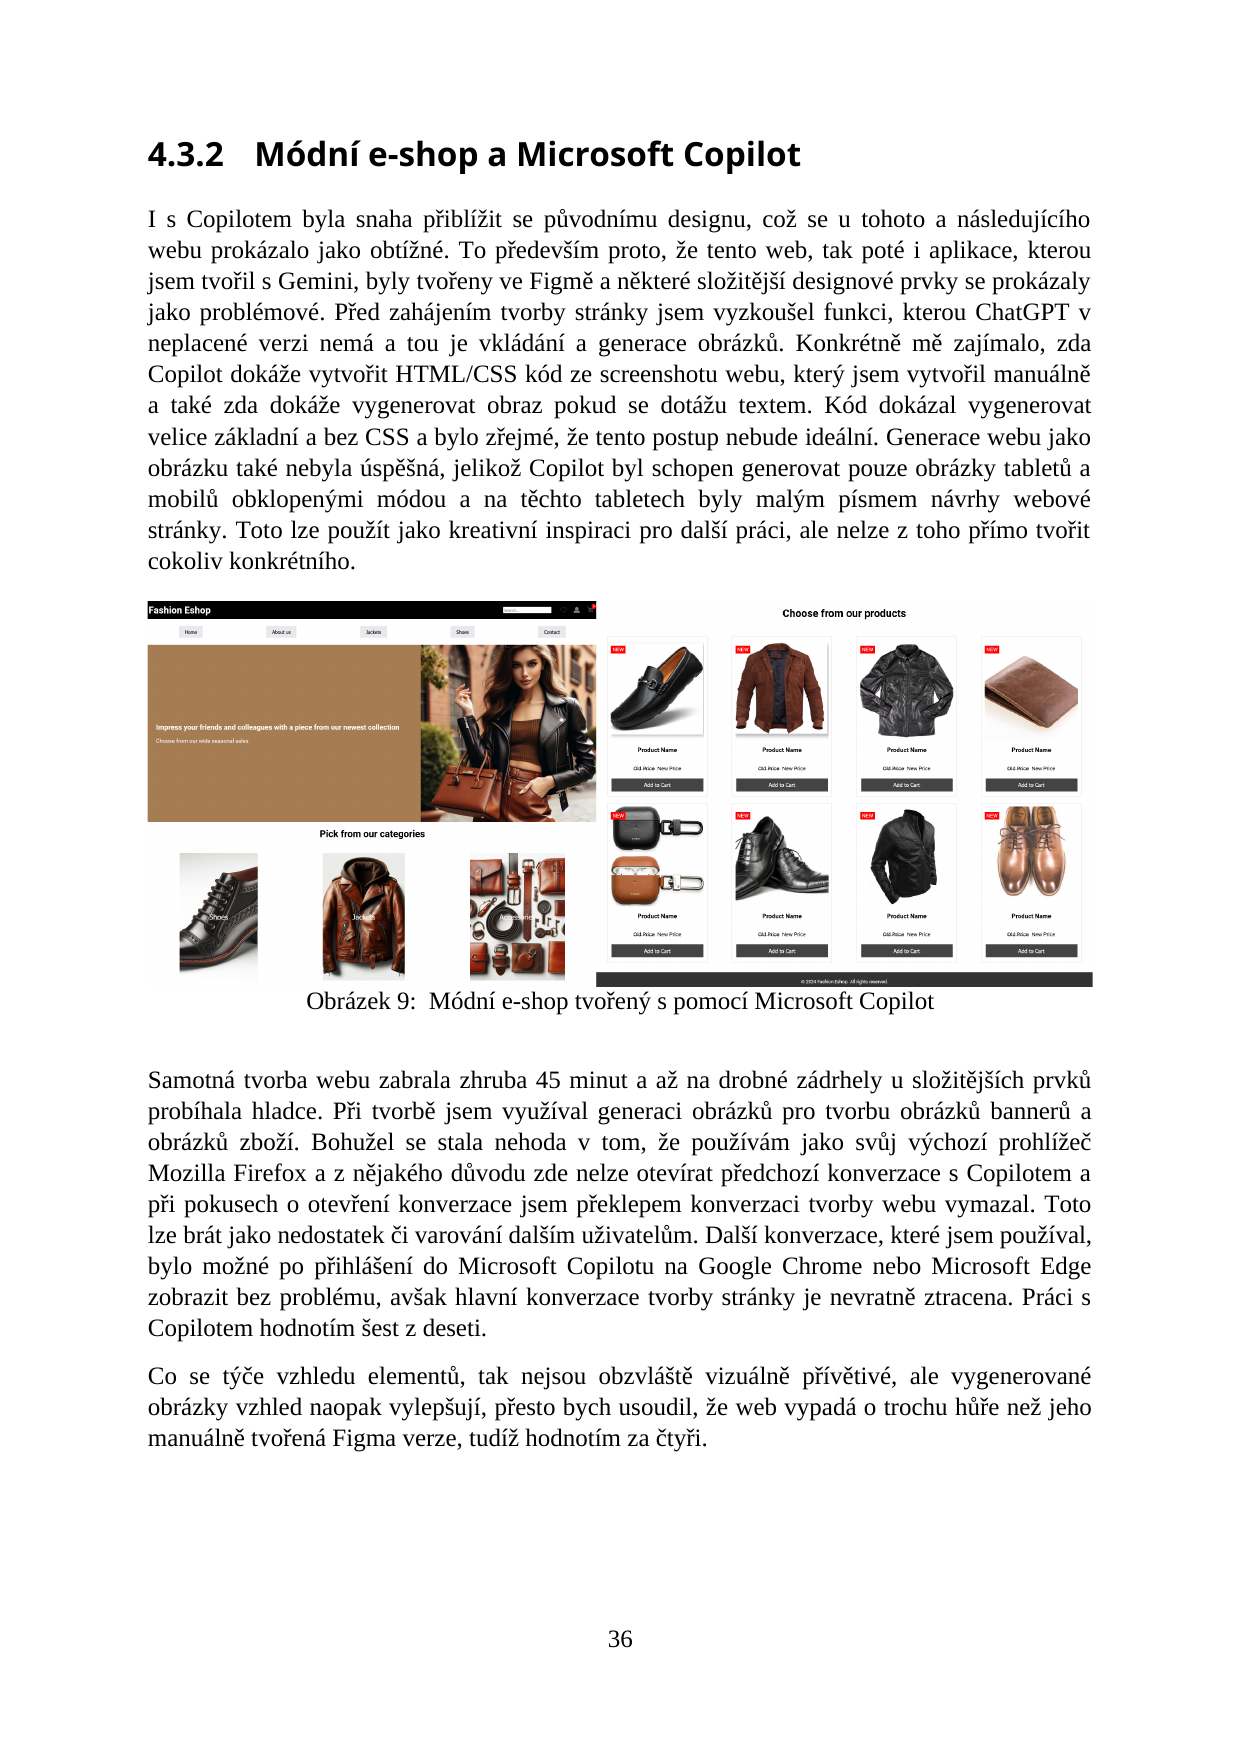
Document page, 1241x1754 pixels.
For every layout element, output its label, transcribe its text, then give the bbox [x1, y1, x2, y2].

text I s Copilotem byla snaha přiblížit se původnímu designu, což se u tohoto a následujícího webu prokázalo jako obtížné. To především proto, že tento web, tak poté i aplikace, kterou jsem tvořil s Gemini, byly tvořeny ve Figmě a některé složitější designové prvky se prokázaly jako problémové. Před zahájením tvorby stránky jsem vyzkoušel funkci, kterou ChatGPT v neplacené verzi nemá a tou je vkládání a generace obrázků. Konkrétně mě zajímalo, zda Copilot dokáže vytvořit HTML/CSS kód ze screenshotu webu, který jsem vytvořil manuálně a také zda dokáže vygenerovat obraz pokud se dotážu textem. Kód dokázal vygenerovat velice základní a bez CSS a bylo zřejmé, že tento postup nebude ideální. Generace webu jako obrázku také nebyla úspěšná, jelikož Copilot byl schopen generovat pouze obrázky tabletů a mobilů obklopenými módou a na těchto tabletech byly malým písmem návrhy webové stránky. Toto lze použít jako kreativní inspiraci pro další práci, ale nelze z toho přímo tvořit cokoliv konkrétního. [148, 204, 1092, 574]
text Samotná tvorba webu zabrala zhruba 45 minut a až na drobné zádrhely u složitějších prvků probíhala hladce. Při tvorbě jsem využíval generaci obrázků pro tvorbu obrázků bannerů a obrázků zboží. Bohužel se stala nehoda v tom, že používám jako svůj výchozí prohlížeč Mozilla Firefox a z nějakého důvodu zde nelze otevírat předchozí konverzace s Copilotem a při pokusech o otevření konverzace jsem překlepem konverzaci tvorby webu vymazal. Toto lze brát jako nedostatek či varování dalším uživatelům. Další konverzace, které jsem používal, bylo možné po přihlášení do Microsoft Copilotu na Google Chrome nebo Microsoft Edge zobrazit bez problému, avšak hlavní konverzace tvorby stránky je nevratně ztracena. Práci s Copilotem hodnotím šest z deseti. [148, 1065, 1092, 1342]
subtitle Módní e-shop a Microsoft Copilot [148, 130, 1092, 176]
picture [147, 601, 1093, 987]
text Obrázek 9: Módní e-shop tvořený s pomocí Microsoft Copilot [148, 987, 1092, 1015]
text Co se týče vzhledu elementů, tak nejsou obzvláště vizuálně přívětivé, ale vygenerované obrázky vzhled naopak vylepšují, přesto bych usoudil, že web vypadá o trochu hůře než jeho manuálně tvořená Figma verze, tudíž hodnotím za čtyři. [148, 1361, 1092, 1452]
